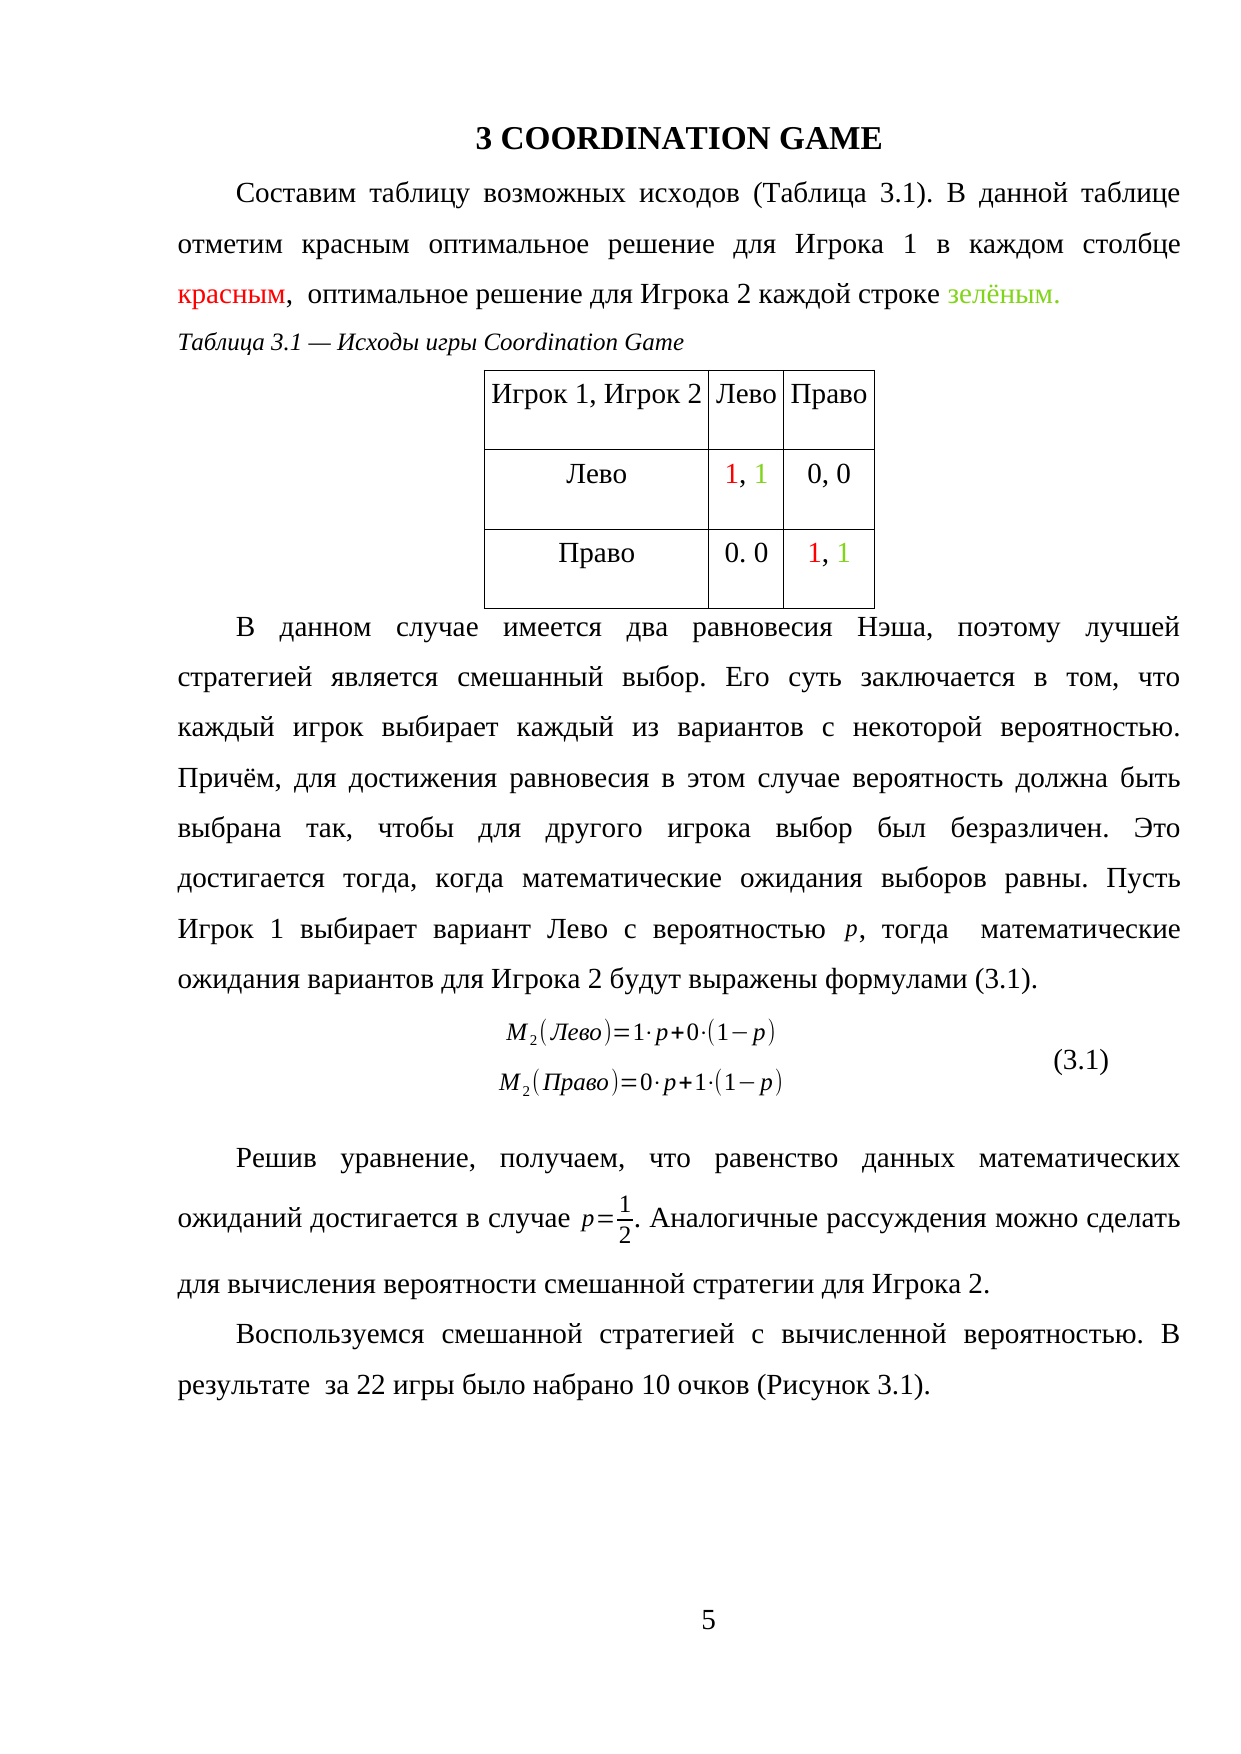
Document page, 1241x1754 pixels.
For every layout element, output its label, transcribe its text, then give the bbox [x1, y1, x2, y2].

text Решив уравнение, получаем, что равенство данных математических ожиданий достигается в случае . Аналогичные рассуждения можно сделать для вычисления вероятности смешанной стратегии для Игрока 2. [177, 1140, 1181, 1300]
table_cell 0. 0 [709, 530, 783, 608]
text Воспользуемся смешанной стратегией с вычисленной вероятностью. В результате за 22 игры было набрано 10 очков (Рисунок 3.1). [177, 1317, 1181, 1401]
table_cell Право [485, 530, 708, 608]
table_cell 1, 1 [784, 530, 874, 608]
text Составим таблицу возможных исходов (Таблица 3.1). В данной таблице отметим красным оптимальное решение для Игрока 1 в каждом столбце красным, оптимальное решение для Игрока 2 каждой строке зелёным. [177, 176, 1181, 310]
table_header Лево [709, 371, 783, 449]
text В данном случае имеется два равновесия Нэша, поэтому лучшей стратегией является смешанный выбор. Его суть заключается в том, что каждый игрок выбирает каждый из вариантов с некоторой вероятностью. Причём, для достижения равновесия в этом случае вероятность должна быть выбрана так, чтобы для другого игрока выбор был безразличен. Это достигается тогда, когда математические ожидания выборов равны. Пусть Игрок 1 выбирает вариант Лево с вероятностью , тогда математические ожидания вариантов для Игрока 2 будут выражены формулами (3.1). [177, 609, 1181, 994]
table_cell Лево [485, 450, 708, 528]
table_cell 0, 0 [784, 450, 874, 528]
table_header (3.1) [1045, 1011, 1117, 1140]
subtitle 3 COORDINATION GAME [177, 118, 1181, 156]
table_cell 1, 1 [709, 450, 783, 528]
table_header Игрок 1, Игрок 2 [485, 371, 708, 449]
table_header Право [784, 371, 874, 449]
text Таблица 3.1 — Исходы игры Coordination Game [177, 327, 1181, 355]
table_header [177, 1011, 1045, 1140]
